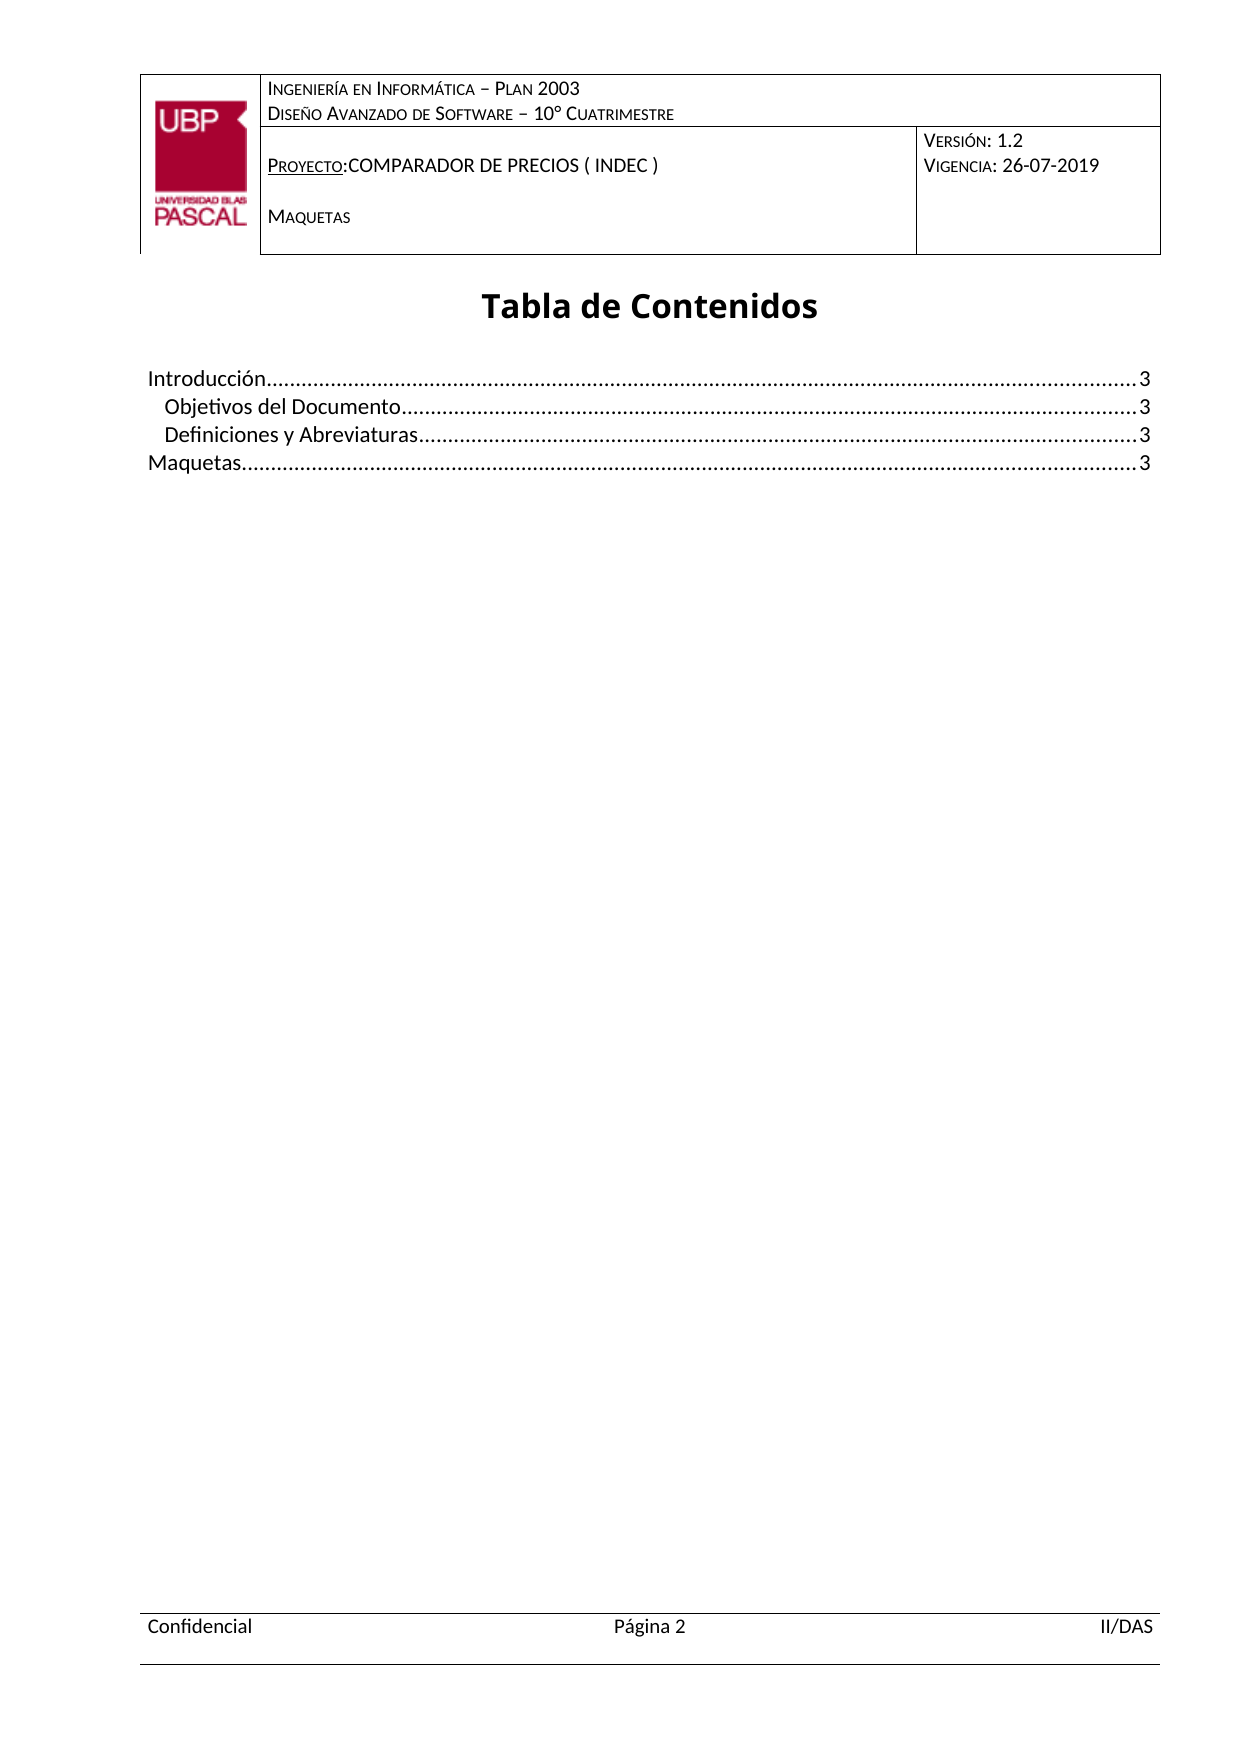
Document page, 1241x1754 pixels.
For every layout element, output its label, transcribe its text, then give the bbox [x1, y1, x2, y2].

text Tabla de Contenidos [148, 283, 1152, 328]
text Maquetas 3 [148, 448, 1152, 476]
text Objetivos del Documento 3 [164, 392, 1152, 420]
picture [154, 100, 247, 229]
text Introducción 3 [148, 364, 1152, 392]
text Definiciones y Abreviaturas 3 [164, 420, 1152, 448]
